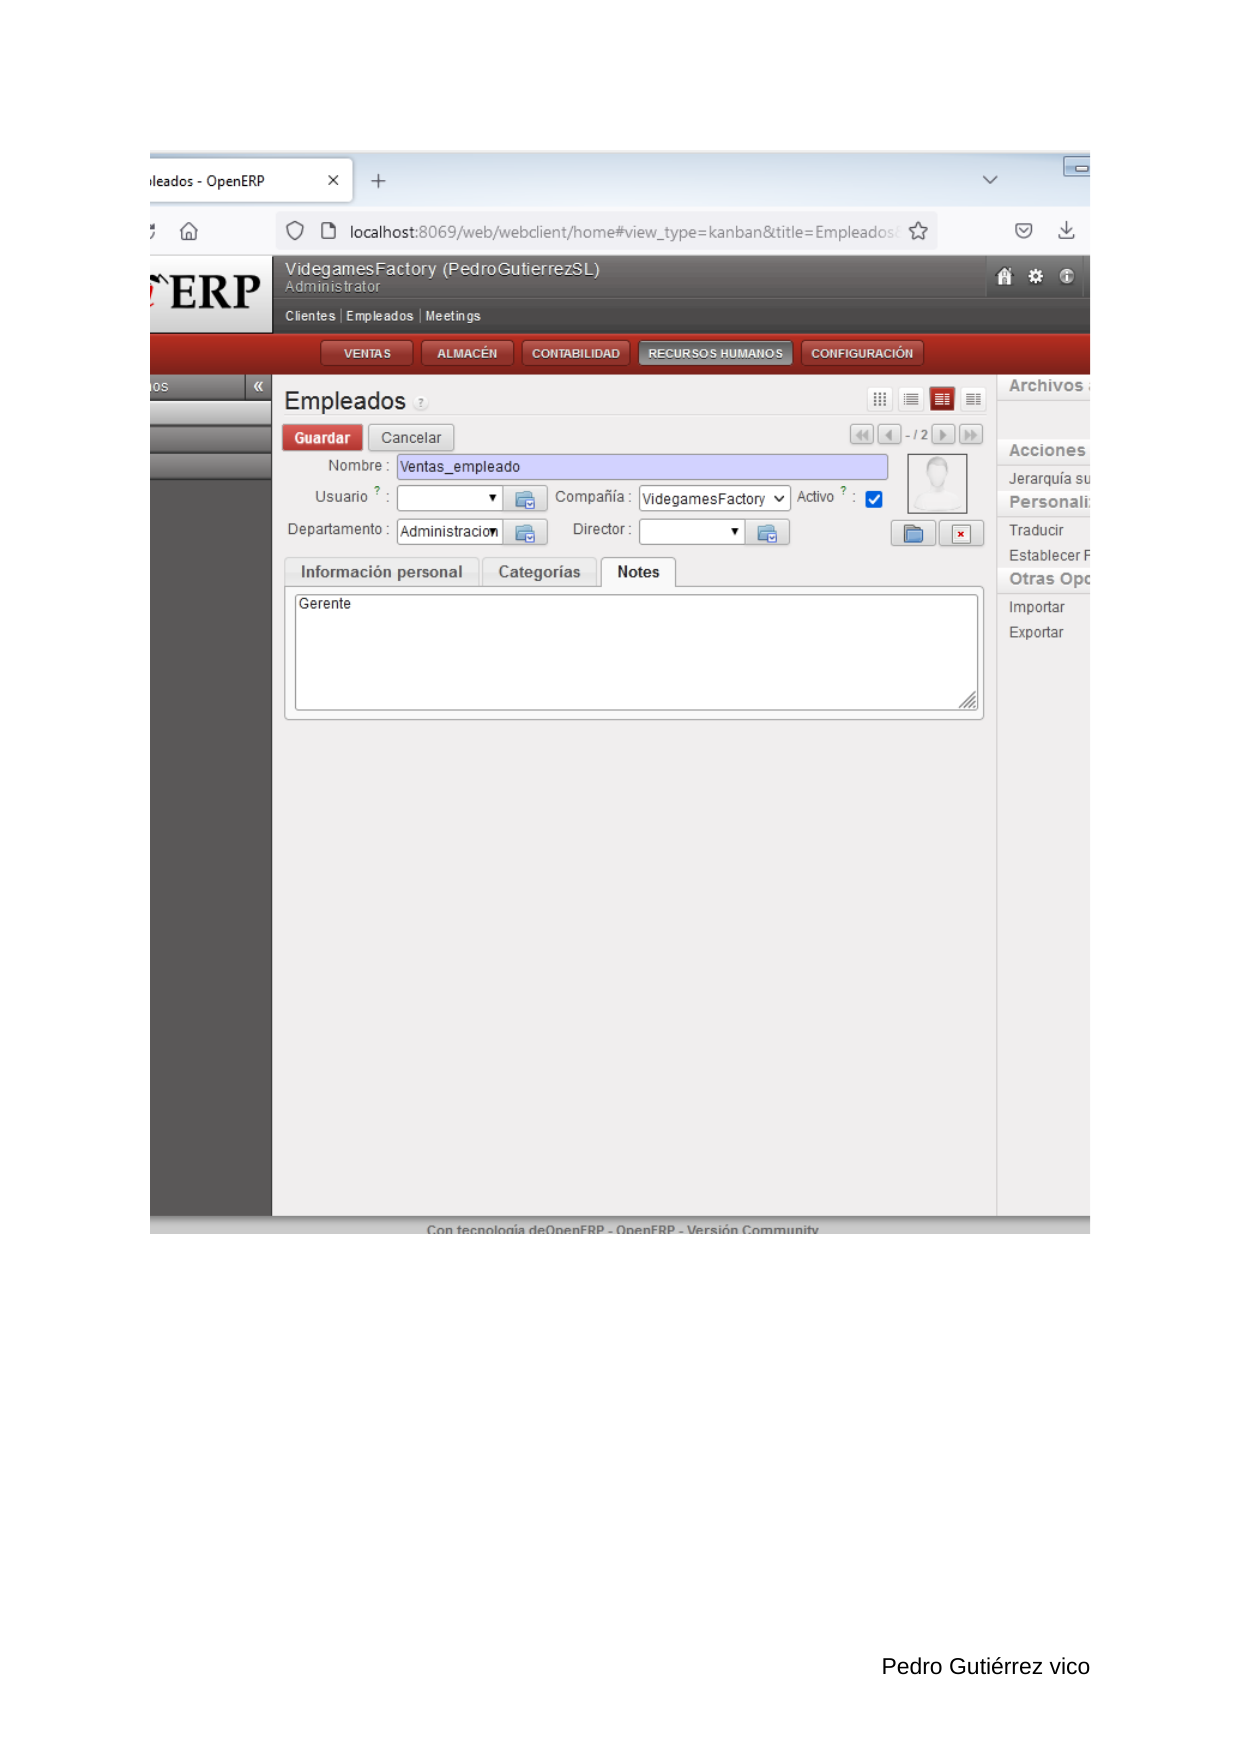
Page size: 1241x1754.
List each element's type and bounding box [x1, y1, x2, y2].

picture [150, 150, 1091, 1234]
